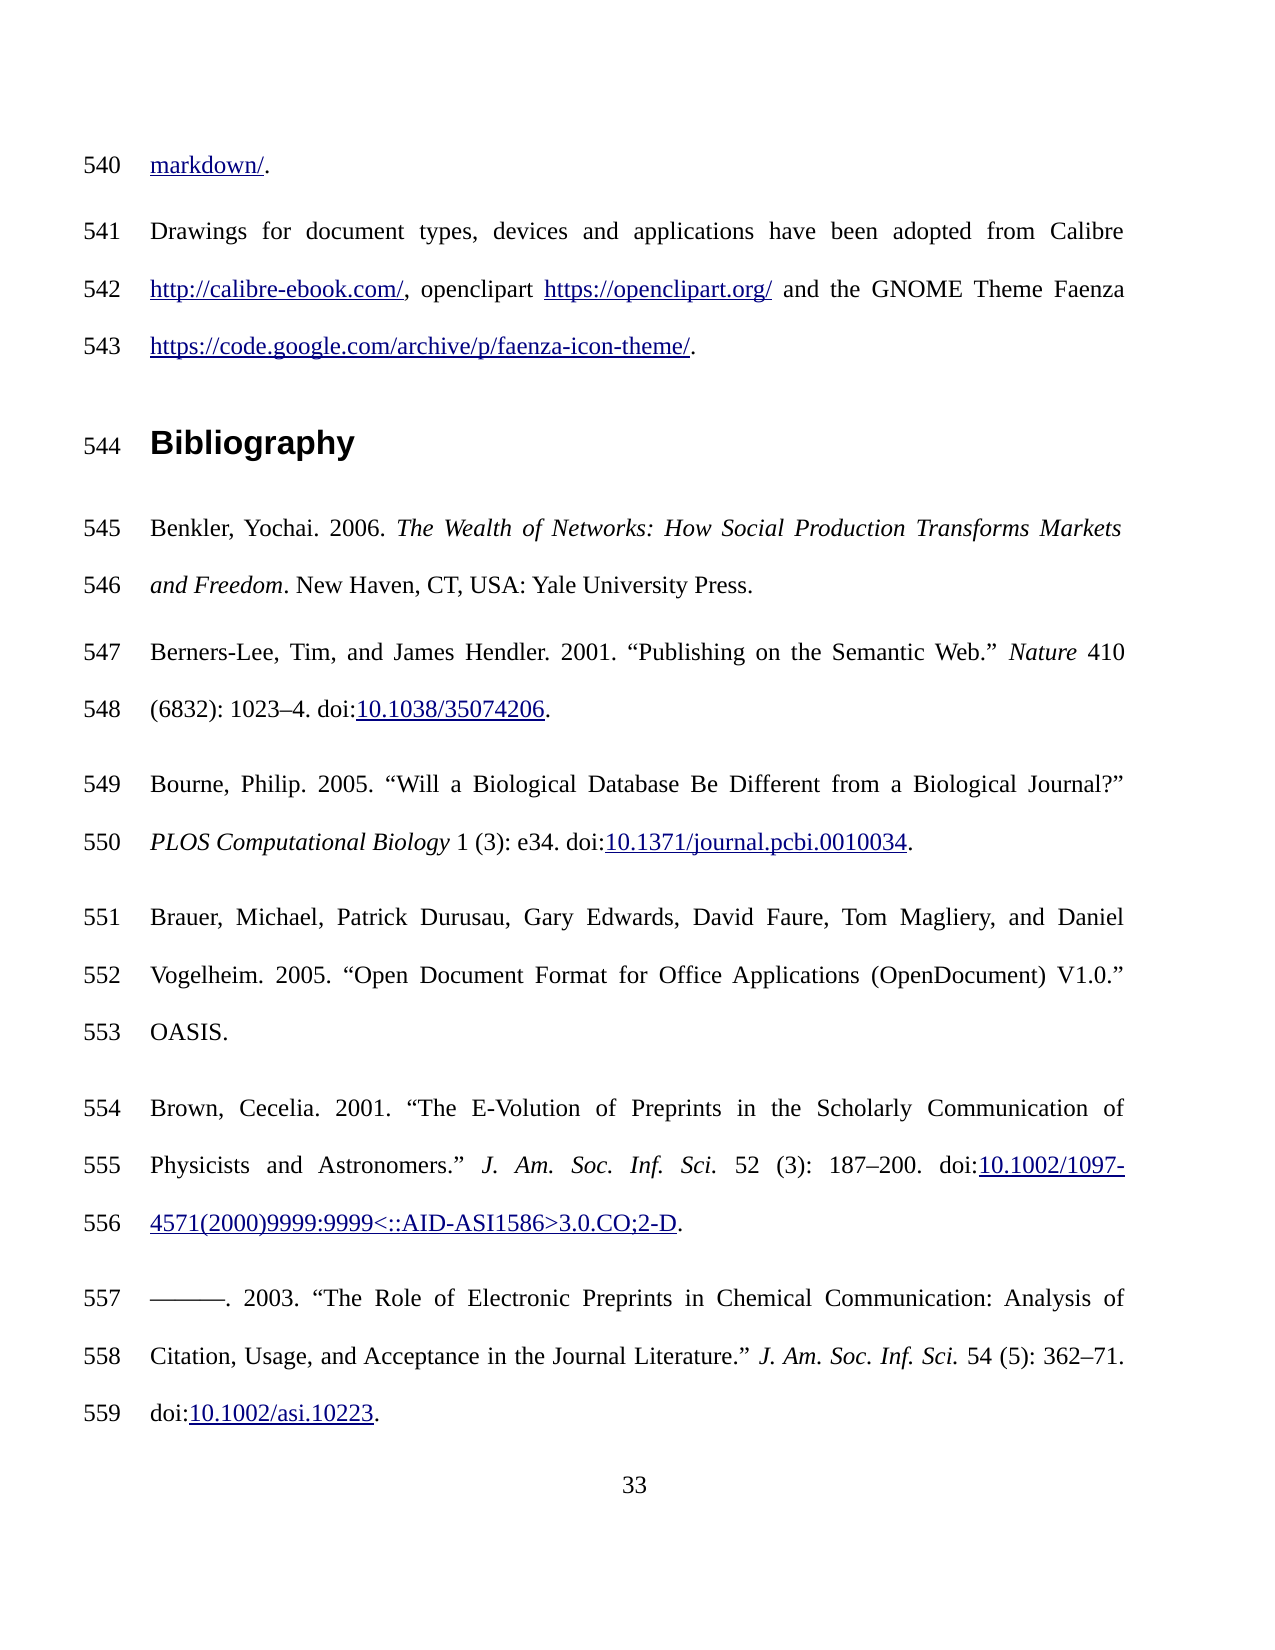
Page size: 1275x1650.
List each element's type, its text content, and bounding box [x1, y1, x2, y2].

subtitle Bibliography [150, 423, 1125, 462]
text markdown/. [150, 150, 1125, 179]
text Brauer, Michael, Patrick Durusau, Gary Edwards, David Faure, Tom Magliery, and Daniel Vogelheim. 2005. “Open Document Format for Office Applications (OpenDocument) V1.0.” OASIS. [150, 902, 1125, 1046]
text Bourne, Philip. 2005. “Will a Biological Database Be Different from a Biological Journal?” PLOS Computational Biology 1 (3): e34. doi:10.1371/journal.pcbi.0010034. [150, 769, 1125, 856]
text Drawings for document types, devices and applications have been adopted from Calibre http://calibre-ebook.com/, openclipart https://openclipart.org/ and the GNOME Theme Faenza https://code.google.com/archive/p/faenza-icon-theme/. [150, 216, 1125, 360]
text Brown, Cecelia. 2001. “The E-Volution of Preprints in the Scholarly Communication of Physicists and Astronomers.” J. Am. Soc. Inf. Sci. 52 (3): 187–200. doi:10.1002/1097-4571(2000)9999:9999<::AID-ASI1586>3.0.CO;2-D. [150, 1093, 1125, 1237]
text Berners-Lee, Tim, and James Hendler. 2001. “Publishing on the Semantic Web.” Nature 410 (6832): 1023–4. doi:10.1038/35074206. [150, 637, 1125, 723]
text ———. 2003. “The Role of Electronic Preprints in Chemical Communication: Analysis of Citation, Usage, and Acceptance in the Journal Literature.” J. Am. Soc. Inf. Sci. 54 (5): 362–71. doi:10.1002/asi.10223. [150, 1283, 1125, 1427]
text Benkler, Yochai. 2006. The Wealth of Networks: How Social Production Transforms Markets and Freedom. New Haven, CT, USA: Yale University Press. [150, 513, 1125, 599]
